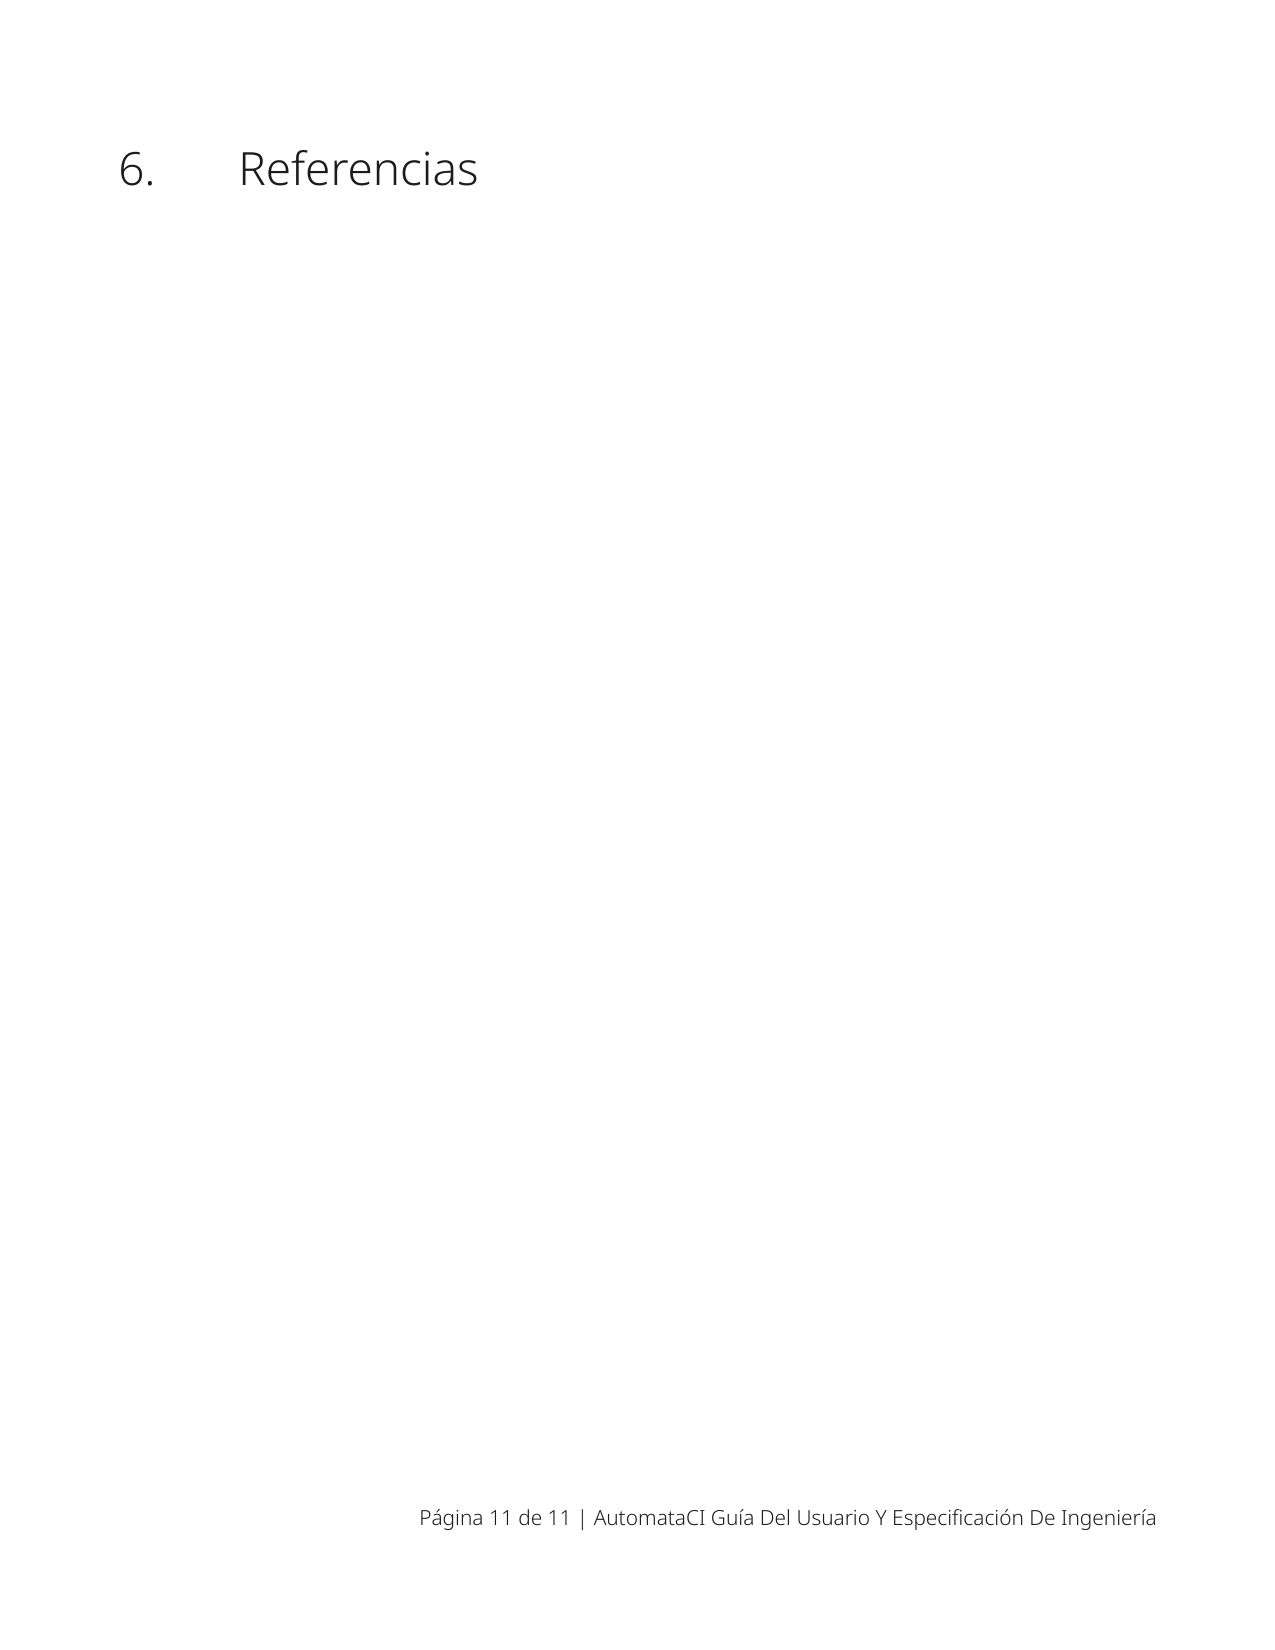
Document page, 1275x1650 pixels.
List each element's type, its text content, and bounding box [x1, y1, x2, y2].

subtitle Referencias [118, 136, 1157, 198]
